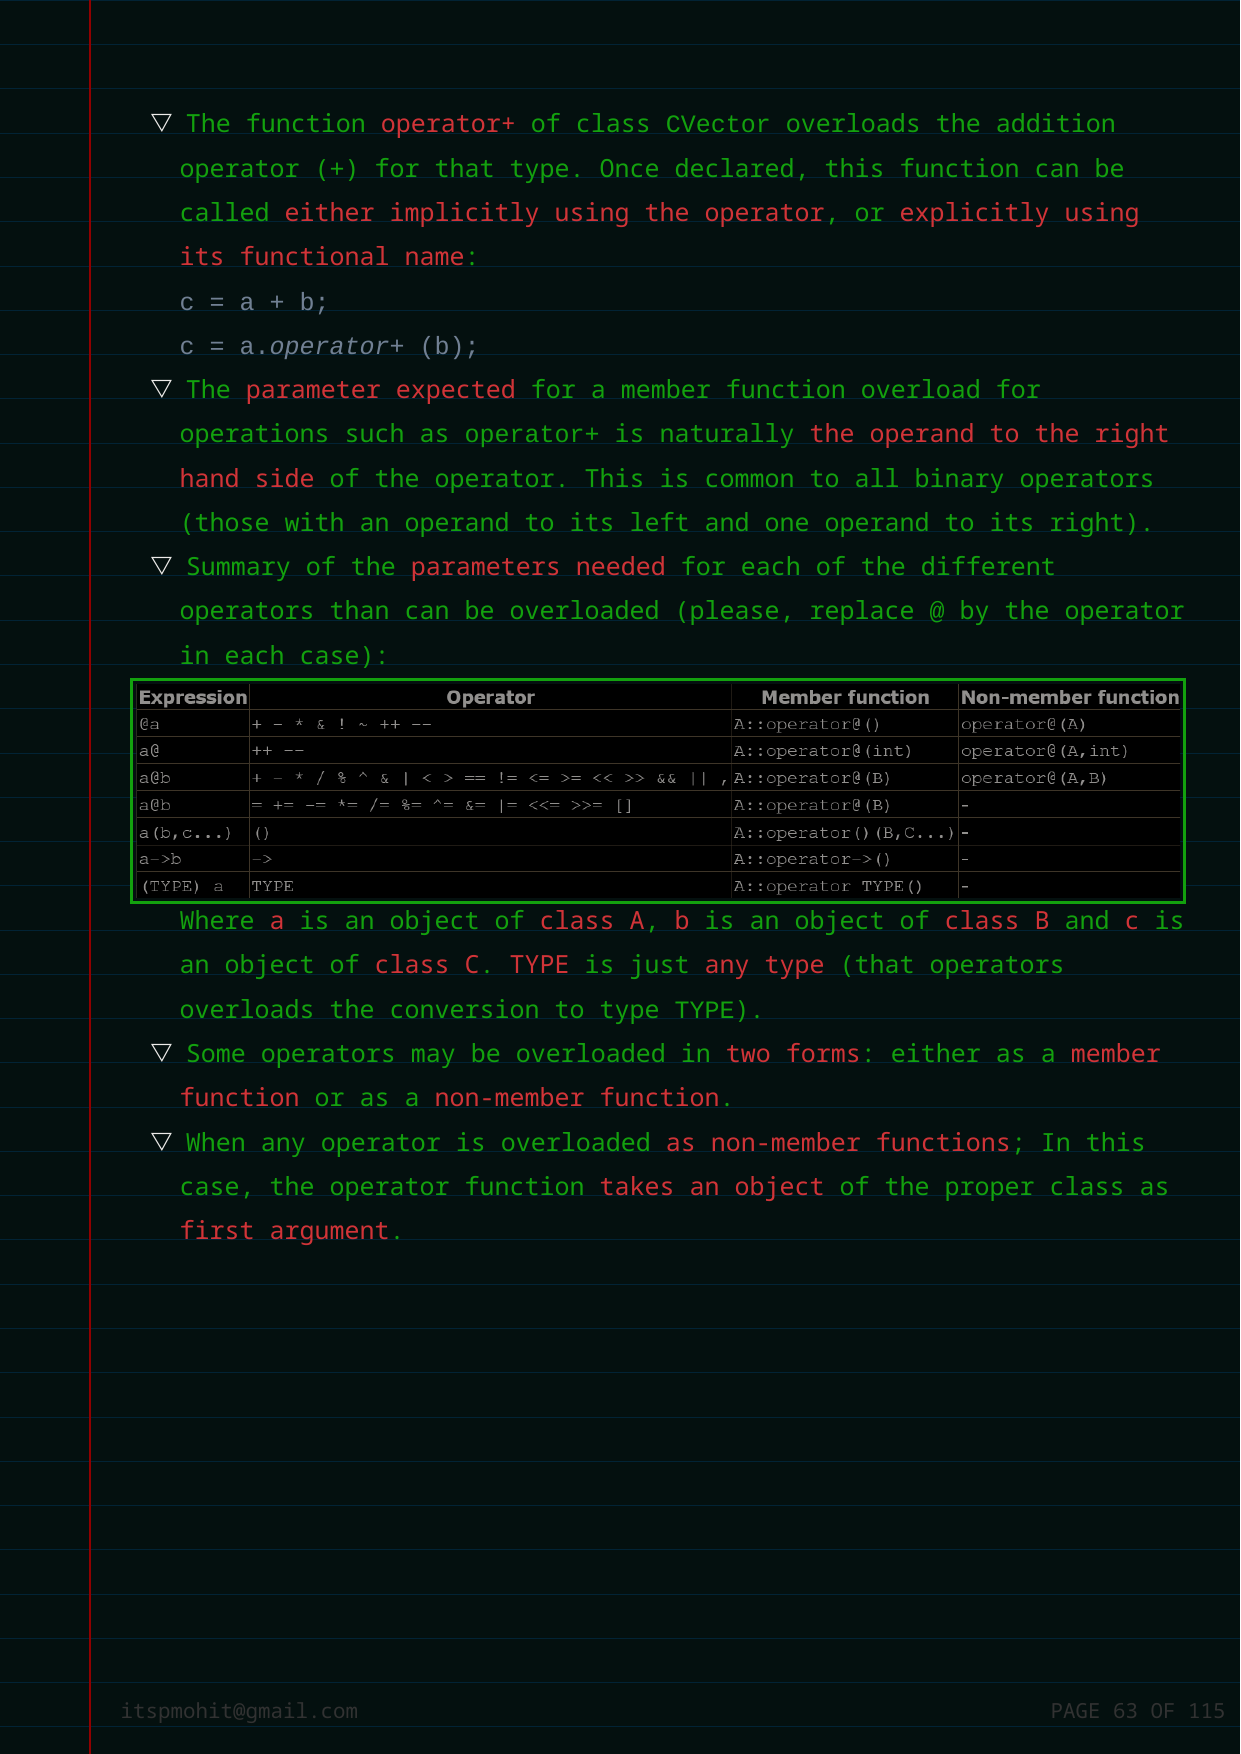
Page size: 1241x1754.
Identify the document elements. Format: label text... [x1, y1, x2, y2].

list Summary of the parameters needed for each of the different operators than can be overloaded (please, replace @ by the operator in each case): Where a is an object of class A, b is an object of class B and c is an object of class C. TYPE is just any type (that operators overloads the conversion to type TYPE). [150, 540, 1196, 1027]
list The parameter expected for a member function overload for operations such as operator+ is naturally the operand to the right hand side of the operator. This is common to all binary operators (those with an operand to its left and one operand to its right). [150, 363, 1196, 540]
list The function operator+ of class CVector overloads the addition operator (+) for that type. Once declared, this function can be called either implicitly using the operator, or explicitly using its functional name: c = a + b; c = a.operator+ (b); [150, 97, 1196, 363]
list When any operator is overloaded as non-member functions; In this case, the operator function takes an object of the proper class as first argument. [150, 1116, 1196, 1647]
list [133, 681, 1183, 901]
picture [136, 684, 1180, 898]
list Some operators may be overloaded in two forms: either as a member function or as a non-member function. [150, 1027, 1196, 1116]
